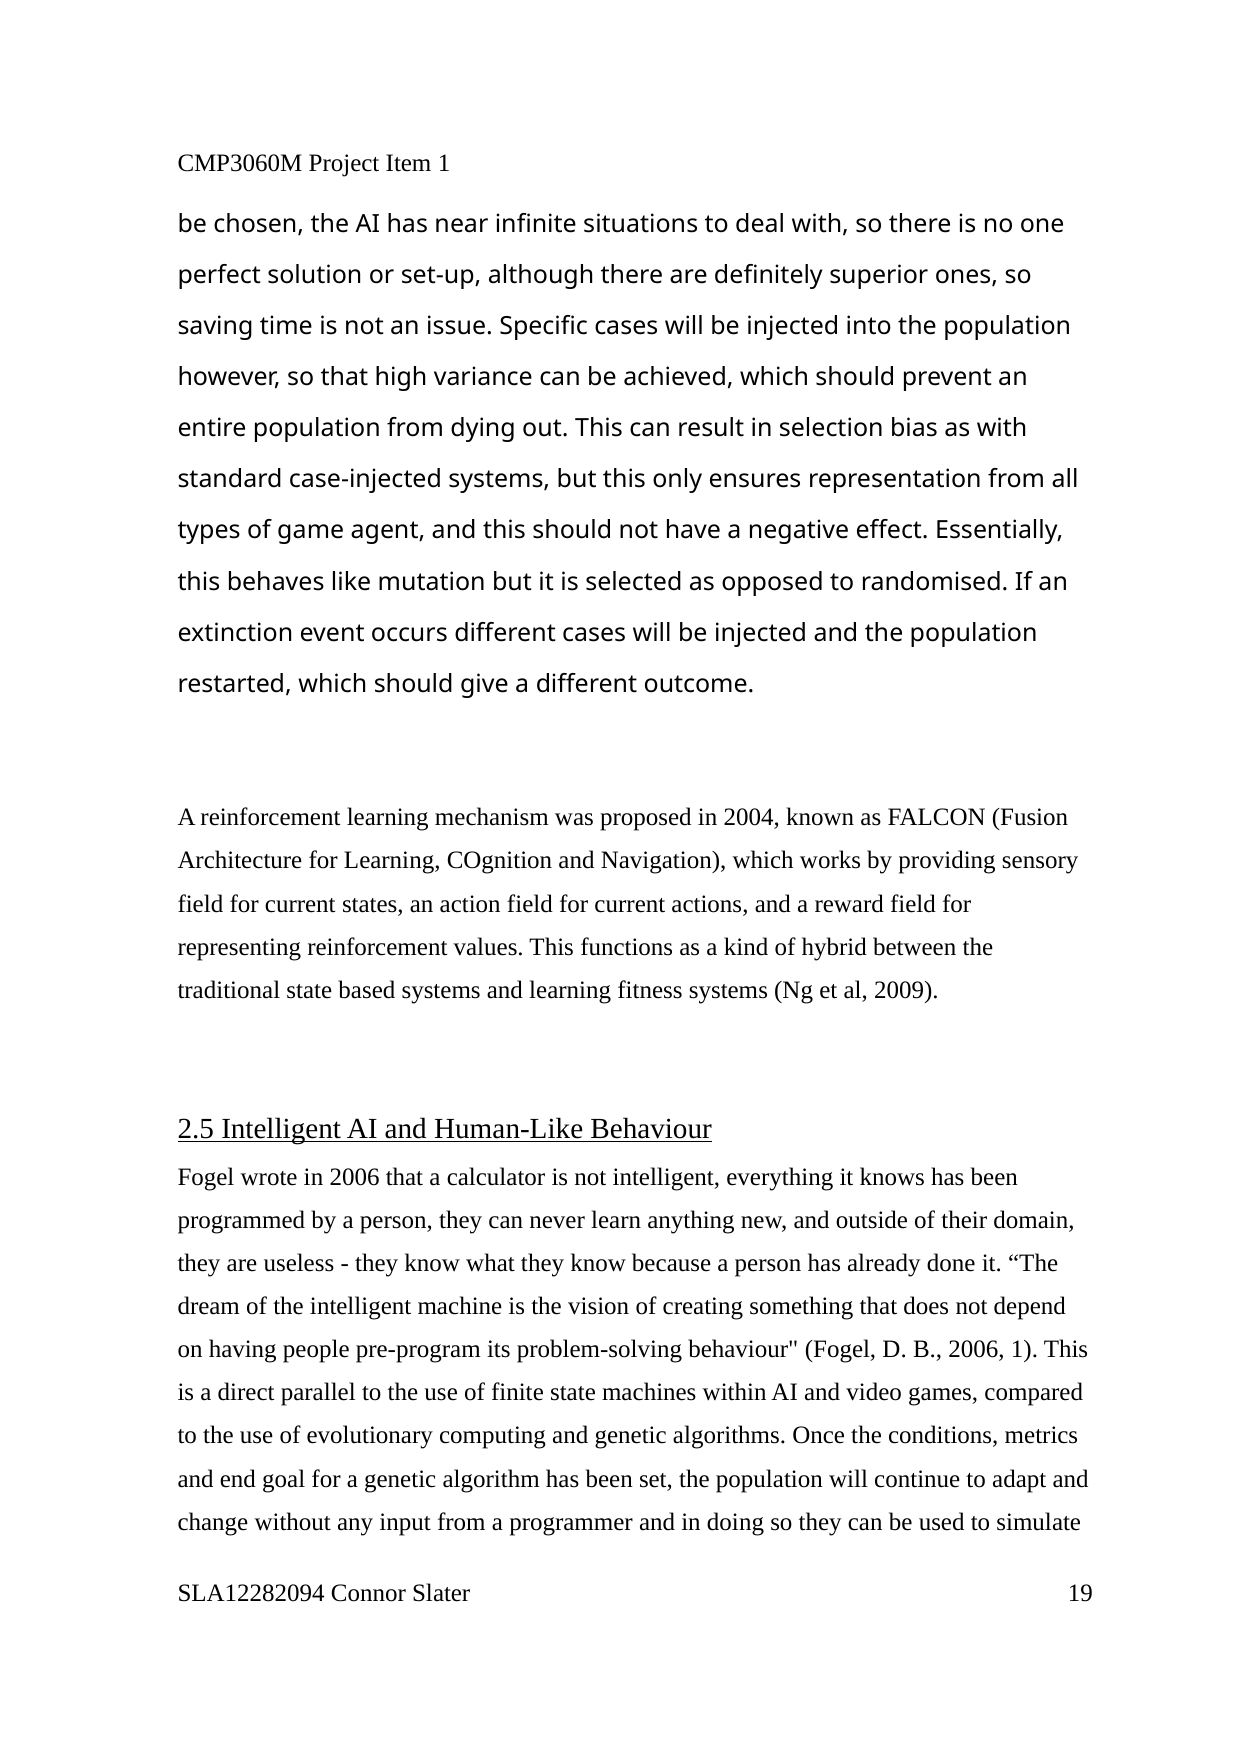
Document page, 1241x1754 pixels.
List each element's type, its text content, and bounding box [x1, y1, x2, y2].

text Fogel wrote in 2006 that a calculator is not intelligent, everything it knows has been programmed by a person, they can never learn anything new, and outside of their domain, they are useless - they know what they know because a person has already done it. “The dream of the intelligent machine is the vision of creating something that does not depend on having people pre-program its problem-solving behaviour" (Fogel, D. B., 2006, 1). This is a direct parallel to the use of finite state machines within AI and video games, compared to the use of evolutionary computing and genetic algorithms. Once the conditions, metrics and end goal for a genetic algorithm has been set, the population will continue to adapt and change without any input from a programmer and in doing so they can be used to simulate [177, 1162, 1093, 1536]
text be chosen, the AI has near infinite situations to deal with, so there is no one perfect solution or set-up, although there are definitely superior ones, so saving time is not an issue. Specific cases will be injected into the population however, so that high variance can be achieved, which should prevent an entire population from dying out. This can result in selection bias as with standard case-injected systems, but this only ensures representation from all types of game agent, and this should not have a negative effect. Essentially, this behaves like mutation but it is selected as opposed to randomised. If an extinction event occurs different cases will be injected and the population restarted, which should give a different outcome. [177, 206, 1093, 699]
text A reinforcement learning mechanism was proposed in 2004, known as FALCON (Fusion Architecture for Learning, COgnition and Navigation), which works by providing sensory field for current states, an action field for current actions, and a reward field for representing reinforcement values. This functions as a kind of hybrid between the traditional state based systems and learning fitness systems (Ng et al, 2009). [177, 802, 1093, 1004]
text 2.5 Intelligent AI and Human-Like Behaviour [177, 1112, 1093, 1145]
